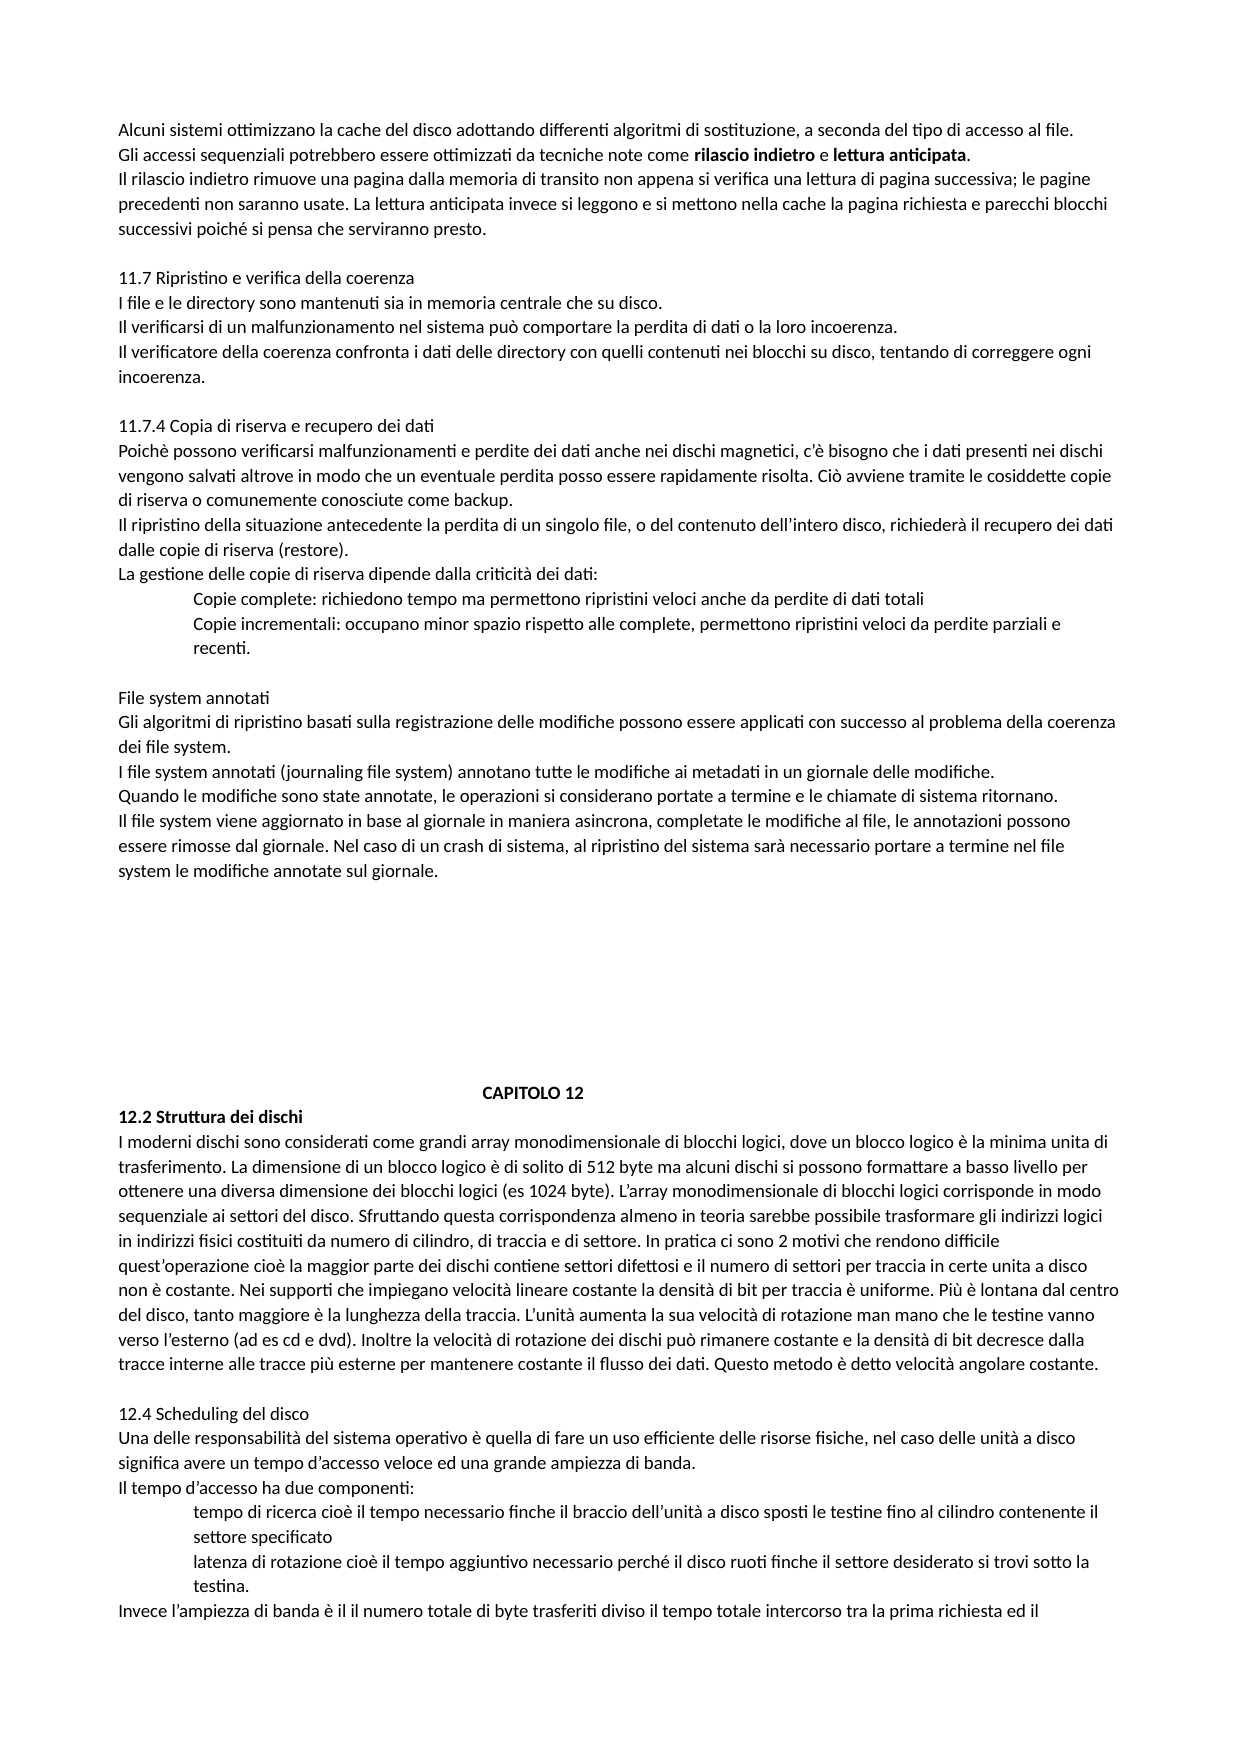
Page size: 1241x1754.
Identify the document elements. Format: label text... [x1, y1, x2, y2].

text Invece l’ampiezza di banda è il il numero totale di byte trasferiti diviso il tempo totale intercorso tra la prima richiesta ed il [118, 1599, 1122, 1622]
text 11.7.4 Copia di riserva e recupero dei dati [118, 414, 1122, 437]
text Gli accessi sequenziali potrebbero essere ottimizzati da tecniche note come rilascio indietro e lettura anticipata. [118, 143, 1122, 166]
text 11.7 Ripristino e verifica della coerenza [118, 266, 1122, 289]
list Copie complete: richiedono tempo ma permettono ripristini veloci anche da perdite di dati totali [193, 587, 1122, 610]
text Il tempo d’accesso ha due componenti: [118, 1476, 1122, 1499]
text Gli algoritmi di ripristino basati sulla registrazione delle modifiche possono essere applicati con successo al problema della coerenza dei file system. [118, 711, 1122, 758]
text 12.2 Struttura dei dischi [118, 1106, 1122, 1128]
text File system annotati [118, 686, 1122, 709]
text essere rimosse dal giornale. Nel caso di un crash di sistema, al ripristino del sistema sarà necessario portare a termine nel file system le modifiche annotate sul giornale. [118, 834, 1122, 882]
text Il verificatore della coerenza confronta i dati delle directory con quelli contenuti nei blocchi su disco, tentando di correggere ogni incoerenza. [118, 340, 1122, 388]
text 12.4 Scheduling del disco [118, 1402, 1122, 1425]
text I file system annotati (journaling file system) annotano tutte le modifiche ai metadati in un giornale delle modifiche. [118, 760, 1122, 783]
text Quando le modifiche sono state annotate, le operazioni si considerano portate a termine e le chiamate di sistema ritornano. [118, 785, 1122, 808]
text I file e le directory sono mantenuti sia in memoria centrale che su disco. [118, 291, 1122, 314]
text I moderni dischi sono considerati come grandi array monodimensionale di blocchi logici, dove un blocco logico è la minima unita di trasferimento. La dimensione di un blocco logico è di solito di 512 byte ma alcuni dischi si possono formattare a basso livello per ottenere una diversa dimensione dei blocchi logici (es 1024 byte). L’array monodimensionale di blocchi logici corrisponde in modo sequenziale ai settori del disco. Sfruttando questa corrispondenza almeno in teoria sarebbe possibile trasformare gli indirizzi logici in indirizzi fisici costituiti da numero di cilindro, di traccia e di settore. In pratica ci sono 2 motivi che rendono difficile quest’operazione cioè la maggior parte dei dischi contiene settori difettosi e il numero di settori per traccia in certe unita a disco non è costante. Nei supporti che impiegano velocità lineare costante la densità di bit per traccia è uniforme. Più è lontana dal centro del disco, tanto maggiore è la lunghezza della traccia. L’unità aumenta la sua velocità di rotazione man mano che le testine vanno verso l’esterno (ad es cd e dvd). Inoltre la velocità di rotazione dei dischi può rimanere costante e la densità di bit decresce dalla tracce interne alle tracce più esterne per mantenere costante il flusso dei dati. Questo metodo è detto velocità angolare costante. [118, 1130, 1122, 1375]
text Alcuni sistemi ottimizzano la cache del disco adottando differenti algoritmi di sostituzione, a seconda del tipo di accesso al file. [118, 118, 1122, 141]
text Il verificarsi di un malfunzionamento nel sistema può comportare la perdita di dati o la loro incoerenza. [118, 316, 1122, 338]
text Una delle responsabilità del sistema operativo è quella di fare un uso efficiente delle risorse fisiche, nel caso delle unità a disco significa avere un tempo d’accesso veloce ed una grande ampiezza di banda. [118, 1427, 1122, 1474]
list Copie incrementali: occupano minor spazio rispetto alle complete, permettono ripristini veloci da perdite parziali e recenti. [193, 612, 1122, 659]
list latenza di rotazione cioè il tempo aggiuntivo necessario perché il disco ruoti finche il settore desiderato si trovi sotto la testina. [193, 1550, 1122, 1598]
list tempo di ricerca cioè il tempo necessario finche il braccio dell’unità a disco sposti le testine fino al cilindro contenente il settore specificato [193, 1501, 1122, 1548]
text Il file system viene aggiornato in base al giornale in maniera asincrona, completate le modifiche al file, le annotazioni possono [118, 809, 1122, 832]
text La gestione delle copie di riserva dipende dalla criticità dei dati: [118, 562, 1122, 585]
text Il ripristino della situazione antecedente la perdita di un singolo file, o del contenuto dell’intero disco, richiederà il recupero dei dati dalle copie di riserva (restore). [118, 513, 1122, 561]
text Poichè possono verificarsi malfunzionamenti e perdite dei dati anche nei dischi magnetici, c’è bisogno che i dati presenti nei dischi vengono salvati altrove in modo che un eventuale perdita posso essere rapidamente risolta. Ciò avviene tramite le cosiddette copie di riserva o comunemente conosciute come backup. [118, 439, 1122, 511]
text Il rilascio indietro rimuove una pagina dalla memoria di transito non appena si verifica una lettura di pagina successiva; le pagine precedenti non saranno usate. La lettura anticipata invece si leggono e si mettono nella cache la pagina richiesta e parecchi blocchi successivi poiché si pensa che serviranno presto. [118, 167, 1122, 240]
text CAPITOLO 12 [118, 1081, 1122, 1104]
